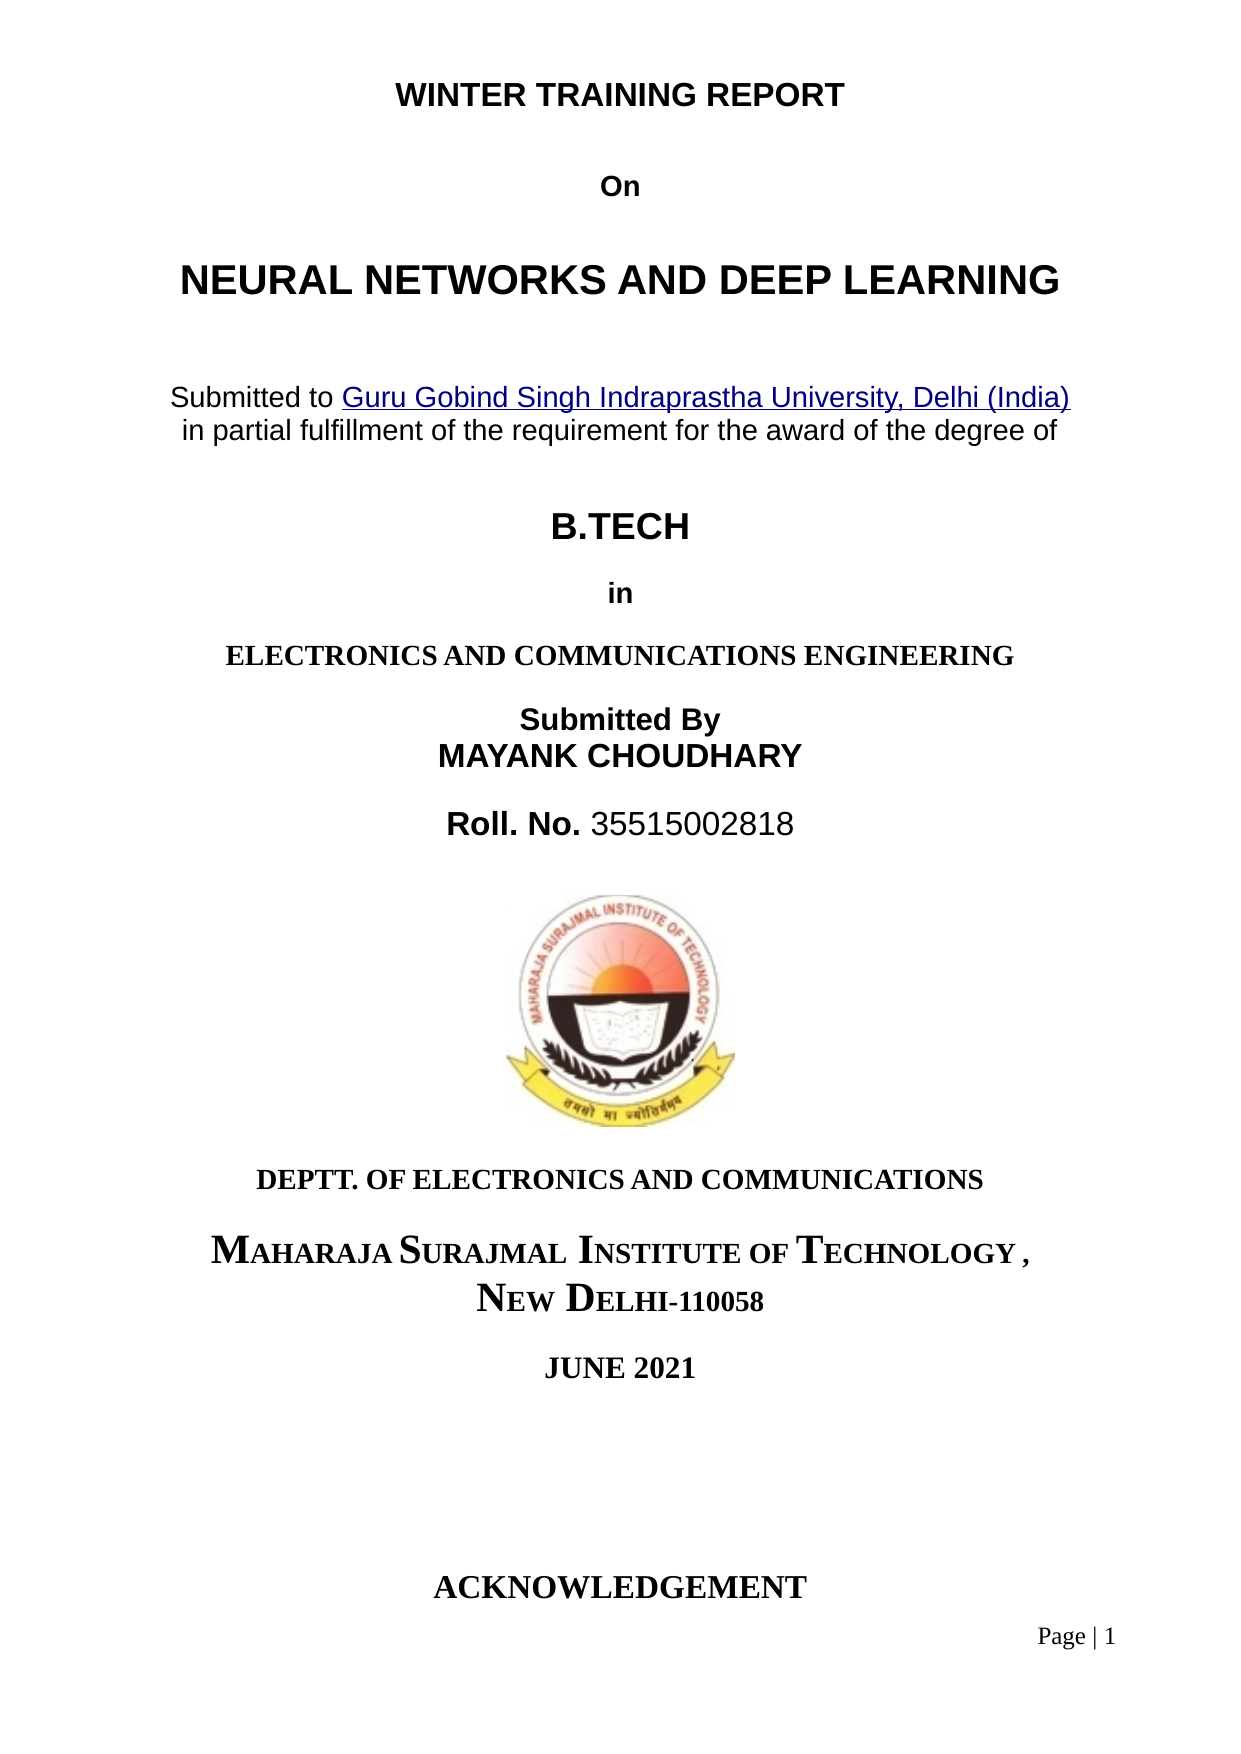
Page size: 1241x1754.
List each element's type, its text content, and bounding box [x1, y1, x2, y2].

text B.TECH [118, 504, 1122, 547]
text JUNE 2021 [118, 1349, 1122, 1385]
text in [118, 576, 1122, 609]
text NEW DELHI-110058 [118, 1272, 1122, 1320]
text MAYANK CHOUDHARY [118, 737, 1122, 775]
text Roll. No. 35515002818 [118, 804, 1122, 842]
text MAHARAJA SURAJMAL INSTITUTE OF TECHNOLOGY , [118, 1224, 1122, 1272]
text On [118, 169, 1122, 202]
text ACKNOWLEDGEMENT [118, 1567, 1122, 1605]
text WINTER TRAINING REPORT [118, 75, 1122, 113]
text NEURAL NETWORKS AND DEEP LEARNING [118, 255, 1122, 303]
text DEPTT. OF ELECTRONICS AND COMMUNICATIONS [118, 1162, 1122, 1196]
text Submitted By [118, 701, 1122, 737]
text ELECTRONICS AND COMMUNICATIONS ENGINEERING [118, 638, 1122, 672]
text in partial fulfillment of the requirement for the award of the degree of [118, 413, 1122, 447]
subtitle Submitted to Guru Gobind Singh Indraprastha University, Delhi (India) [118, 379, 1122, 413]
